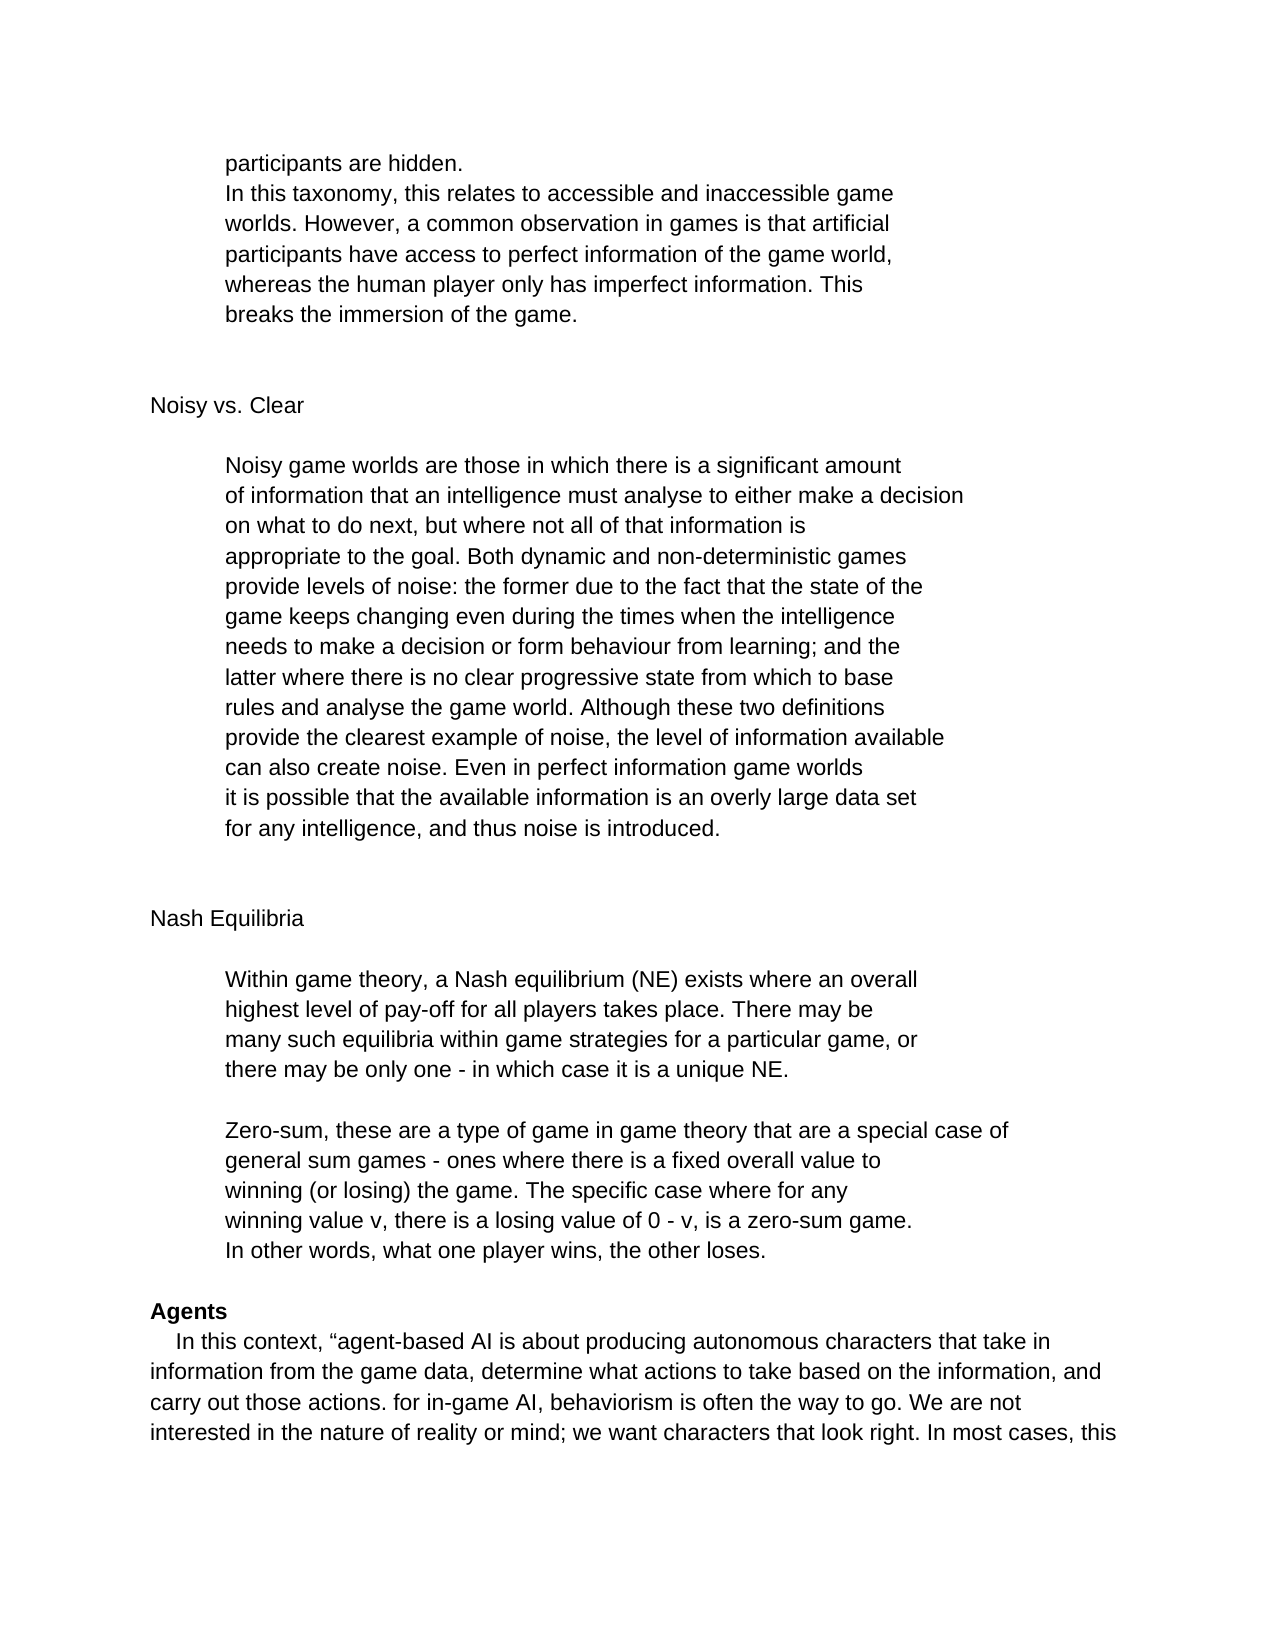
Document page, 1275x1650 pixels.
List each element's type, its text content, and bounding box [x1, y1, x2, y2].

text Nash Equilibria [150, 905, 1125, 962]
text participants are hidden. In this taxonomy, this relates to accessible and inaccessible game worlds. However, a common observation in games is that artificial participants have access to perfect information of the game world, whereas the human player only has imperfect information. This breaks the immersion of the game. [225, 150, 1125, 388]
text Agents In this context, “agent-based AI is about producing autonomous characters that take in information from the game data, determine what actions to take based on the information, and carry out those actions. for in-game AI, behaviorism is often the way to go. We are not interested in the nature of reality or mind; we want characters that look right. In most cases, this [150, 1298, 1125, 1445]
text Within game theory, a Nash equilibrium (NE) exists where an overall highest level of pay-off for all players takes place. There may be many such equilibria within game strategies for a particular game, or there may be only one - in which case it is a unique NE. [225, 966, 1125, 1113]
text Noisy game worlds are those in which there is a significant amount of information that an intelligence must analyse to either make a decision on what to do next, but where not all of that information is appropriate to the goal. Both dynamic and non-deterministic games provide levels of noise: the former due to the fact that the state of the game keeps changing even during the times when the intelligence needs to make a decision or form behaviour from learning; and the latter where there is no clear progressive state from which to base rules and analyse the game world. Although these two definitions provide the clearest example of noise, the level of information available can also create noise. Even in perfect information game worlds it is possible that the available information is an overly large data set for any intelligence, and thus noise is introduced. [225, 452, 1125, 901]
text Zero-sum, these are a type of game in game theory that are a special case of general sum games - ones where there is a fixed overall value to winning (or losing) the game. The specific case where for any winning value v, there is a losing value of 0 - v, is a zero-sum game. In other words, what one player wins, the other loses. [225, 1117, 1125, 1294]
text Noisy vs. Clear [150, 392, 1125, 448]
